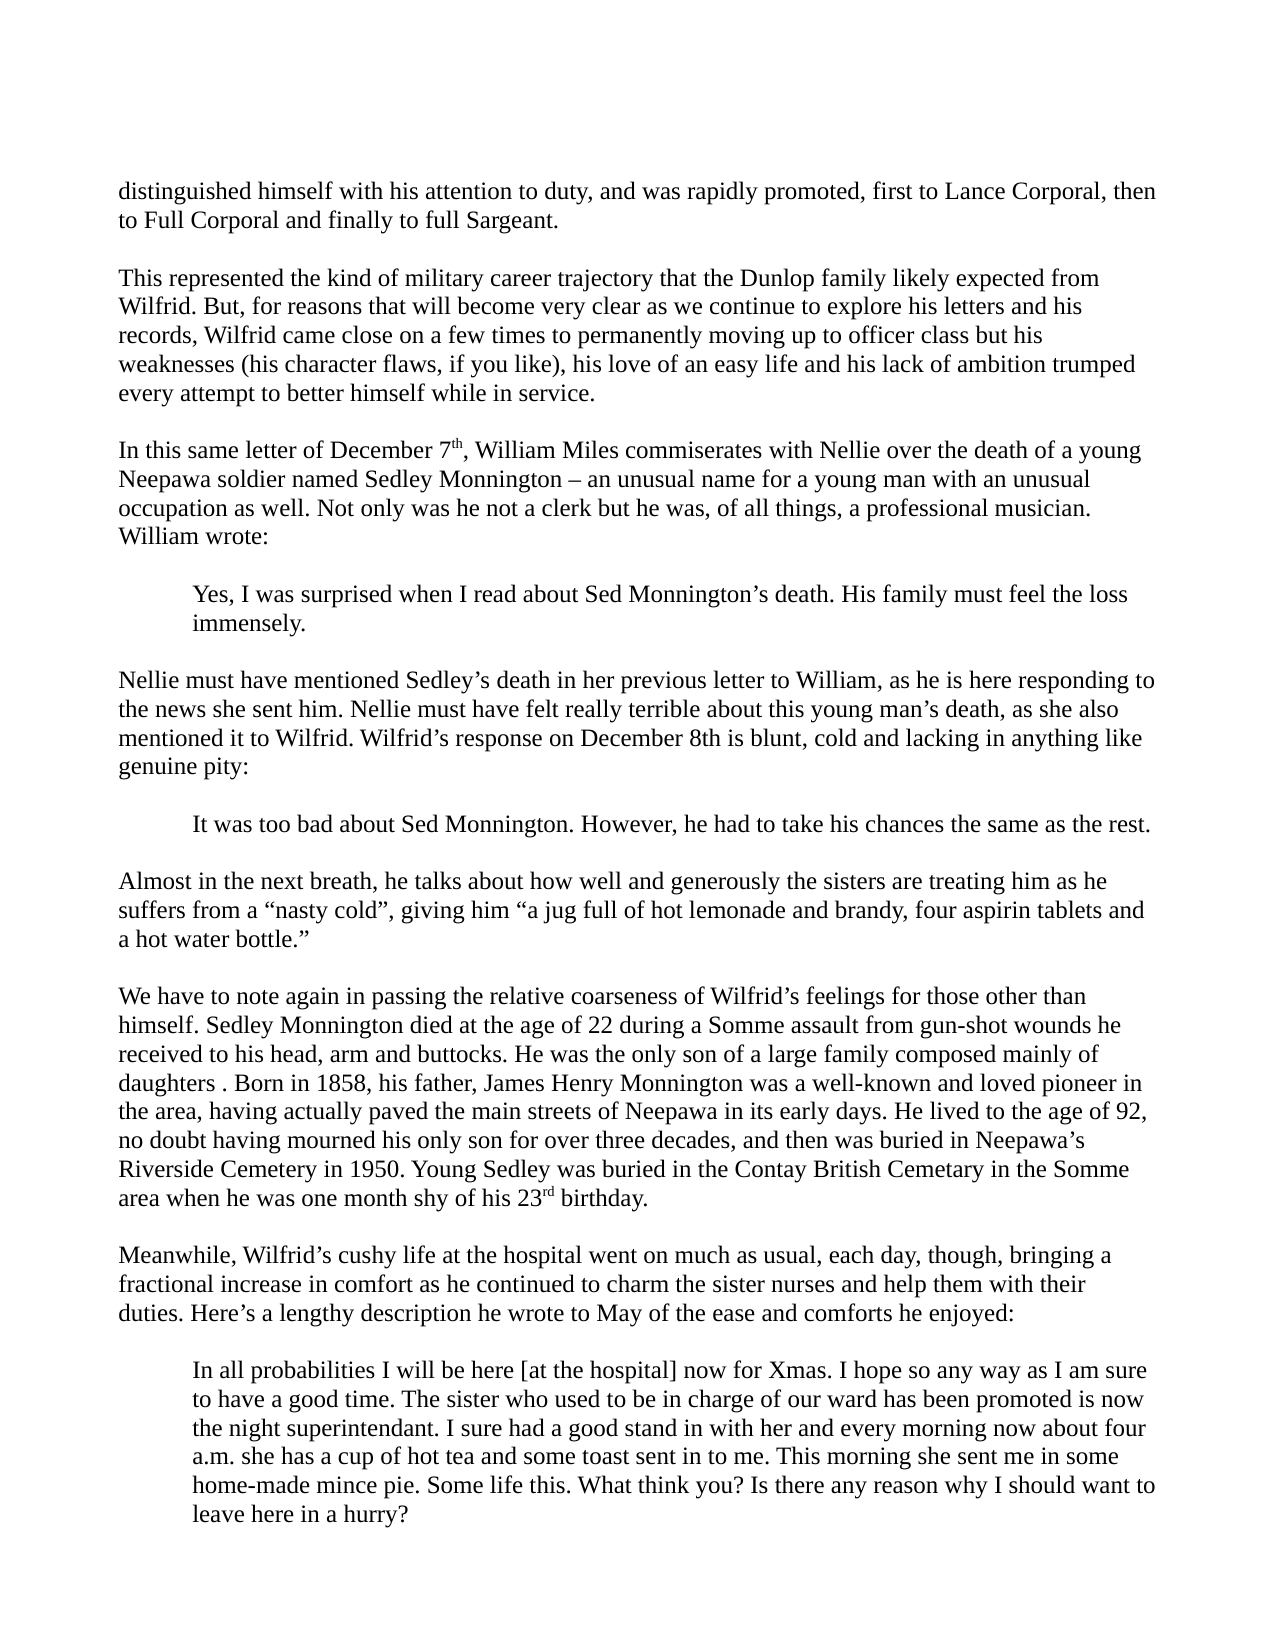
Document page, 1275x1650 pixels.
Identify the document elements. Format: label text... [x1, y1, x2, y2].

text In this same letter of December 7th, William Miles commiserates with Nellie over the death of a young Neepawa soldier named Sedley Monnington – an unusual name for a young man with an unusual occupation as well. Not only was he not a clerk but he was, of all things, a professional musician. William wrote: [118, 435, 1157, 550]
text This represented the kind of military career trajectory that the Dunlop family likely expected from Wilfrid. But, for reasons that will become very clear as we continue to explore his letters and his records, Wilfrid came close on a few times to permanently moving up to officer class but his weaknesses (his character flaws, if you like), his love of an easy life and his lack of ambition trumped every attempt to better himself while in service. [118, 263, 1157, 406]
text Almost in the next breath, he talks about how well and generously the sisters are treating him as he suffers from a “nasty cold”, giving him “a jug full of hot lemonade and brandy, four aspirin tablets and a hot water bottle.” [118, 866, 1157, 953]
text In all probabilities I will be here [at the hospital] now for Xmas. I hope so any way as I am sure to have a good time. The sister who used to be in charge of our ward has been promoted is now the night superintendant. I sure had a good stand in with her and every morning now about four a.m. she has a cup of hot tea and some toast sent in to me. This morning she sent me in some home-made mince pie. Some life this. What think you? Is there any reason why I should want to leave here in a hurry? [192, 1355, 1157, 1528]
text Nellie must have mentioned Sedley’s death in her previous letter to William, as he is here responding to the news she sent him. Nellie must have felt really terrible about this young man’s death, as she also mentioned it to Wilfrid. Wilfrid’s response on December 8th is blunt, cold and lacking in anything like genuine pity: [118, 665, 1157, 780]
text Meanwhile, Wilfrid’s cushy life at the hospital went on much as usual, each day, though, bringing a fractional increase in comfort as he continued to charm the sister nurses and help them with their duties. Here’s a lengthy description he wrote to May of the ease and comforts he enjoyed: [118, 1240, 1157, 1326]
text Yes, I was surprised when I read about Sed Monnington’s death. His family must feel the loss immensely. [192, 579, 1157, 636]
text distinguished himself with his attention to duty, and was rapidly promoted, first to Lance Corporal, then to Full Corporal and finally to full Sargeant. [118, 176, 1157, 234]
text It was too bad about Sed Monnington. However, he had to take his chances the same as the rest. [192, 809, 1157, 838]
text We have to note again in passing the relative coarseness of Wilfrid’s feelings for those other than himself. Sedley Monnington died at the age of 22 during a Somme assault from gun-shot wounds he received to his head, arm and buttocks. He was the only son of a large family composed mainly of daughters . Born in 1858, his father, James Henry Monnington was a well-known and loved pioneer in the area, having actually paved the main streets of Neepawa in its early days. He lived to the age of 92, no doubt having mourned his only son for over three decades, and then was buried in Neepawa’s Riverside Cemetery in 1950. Young Sedley was buried in the Contay British Cemetary in the Somme area when he was one month shy of his 23rd birthday. [118, 981, 1157, 1211]
